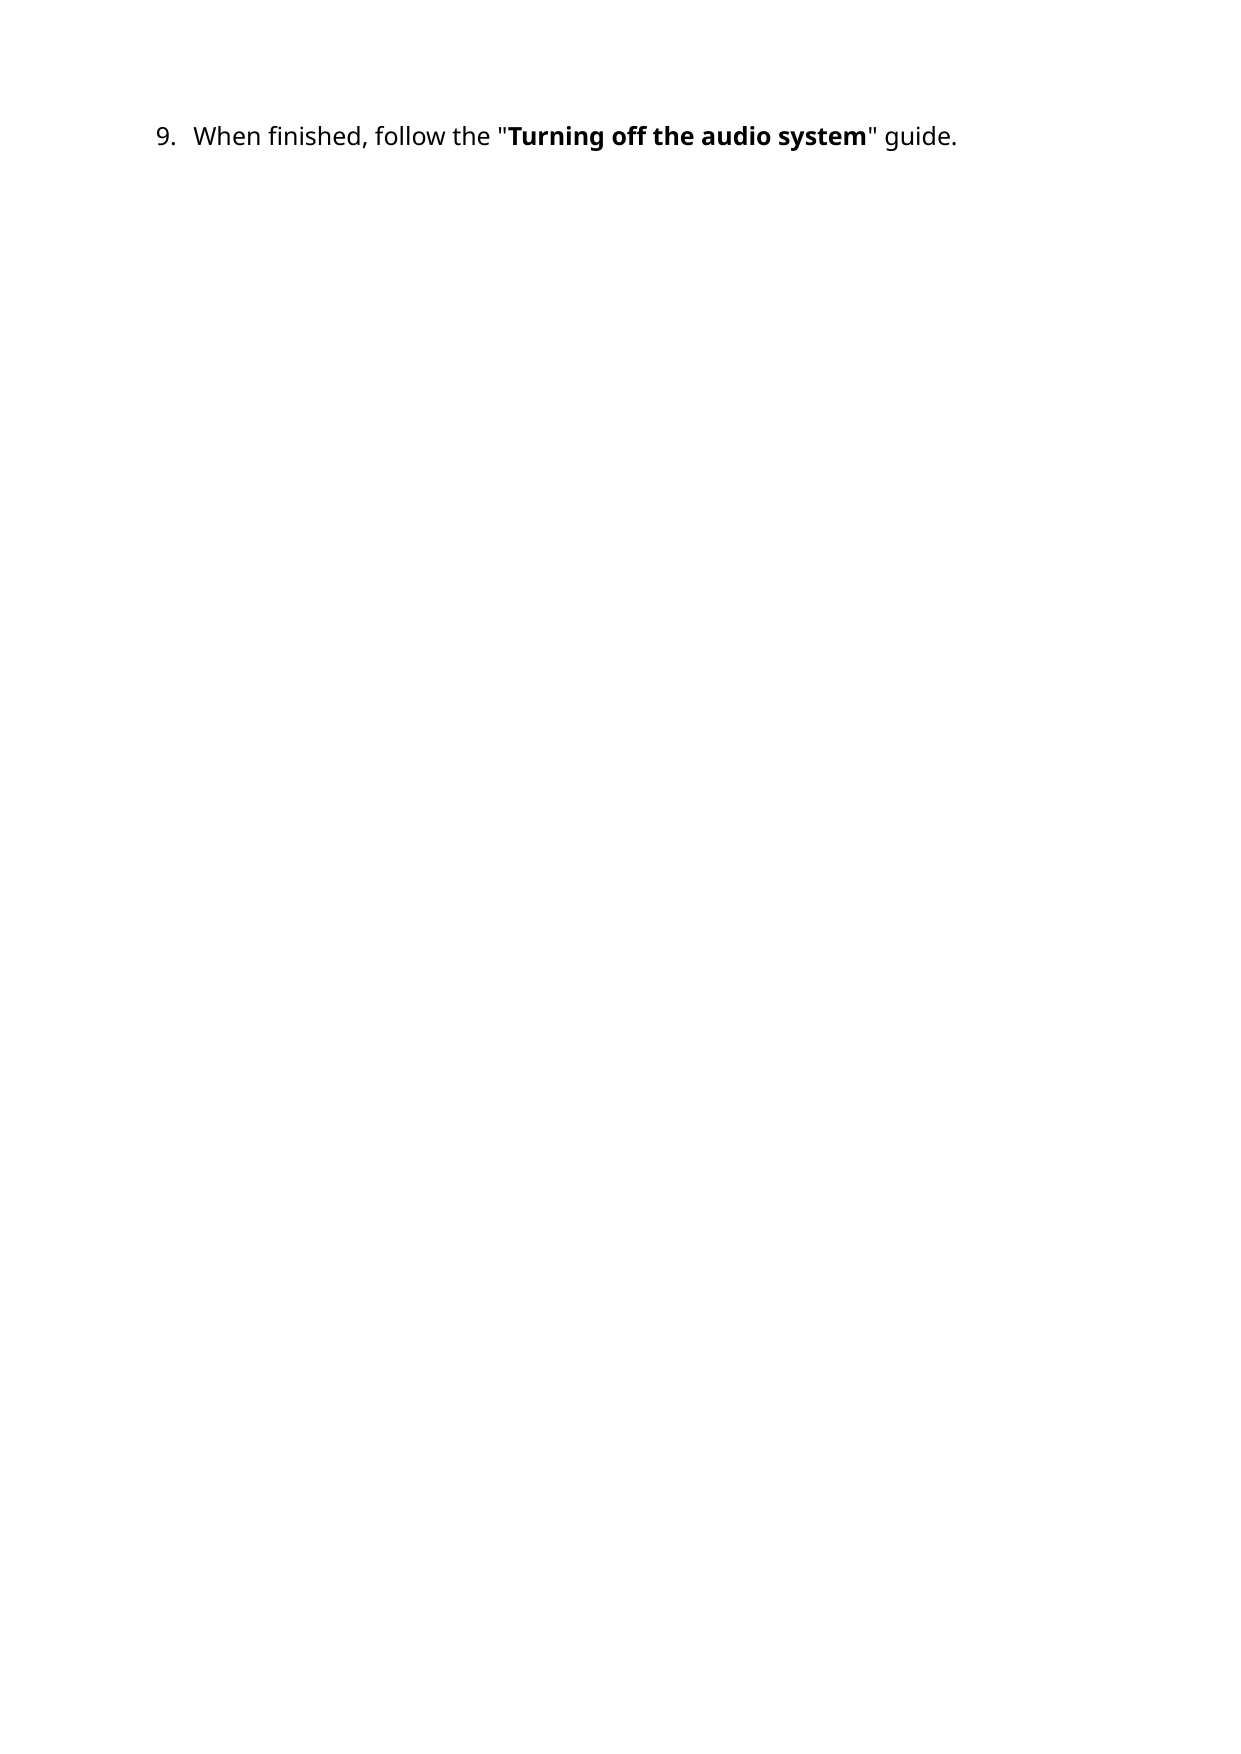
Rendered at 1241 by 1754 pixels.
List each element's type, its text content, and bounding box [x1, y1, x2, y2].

list When finished, follow the "Turning off the audio system" guide. [156, 118, 1122, 152]
